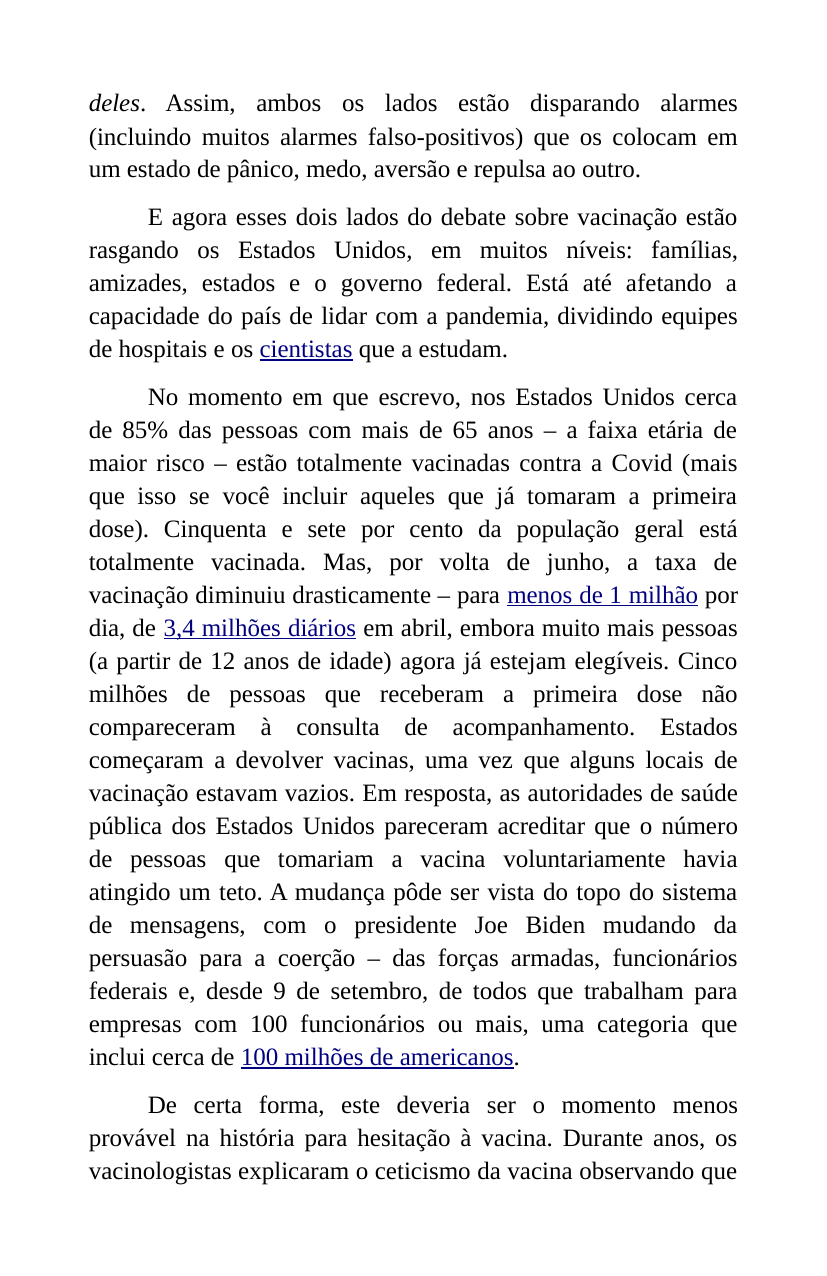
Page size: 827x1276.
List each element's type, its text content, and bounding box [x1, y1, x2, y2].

text No momento em que escrevo, nos Estados Unidos cerca de 85% das pessoas com mais de 65 anos – a faixa etária de maior risco – estão totalmente vacinadas contra a Covid (mais que isso se você incluir aqueles que já tomaram a primeira dose). Cinquenta e sete por cento da população geral está totalmente vacinada. Mas, por volta de junho, a taxa de vacinação diminuiu drasticamente – para menos de 1 milhão por dia, de 3,4 milhões diários em abril, embora muito mais pessoas (a partir de 12 anos de idade) agora já estejam elegíveis. Cinco milhões de pessoas que receberam a primeira dose não compareceram à consulta de acompanhamento. Estados começaram a devolver vacinas, uma vez que alguns locais de vacinação estavam vazios. Em resposta, as autoridades de saúde pública dos Estados Unidos pareceram acreditar que o número de pessoas que tomariam a vacina voluntariamente havia atingido um teto. A mudança pôde ser vista do topo do sistema de mensagens, com o presidente Joe Biden mudando da persuasão para a coerção – das forças armadas, funcionários federais e, desde 9 de setembro, de todos que trabalham para empresas com 100 funcionários ou mais, uma categoria que inclui cerca de 100 milhões de americanos. [88, 382, 738, 1071]
text E agora esses dois lados do debate sobre vacinação estão rasgando os Estados Unidos, em muitos níveis: famílias, amizades, estados e o governo federal. Está até afetando a capacidade do país de lidar com a pandemia, dividindo equipes de hospitais e os cientistas que a estudam. [88, 202, 738, 363]
text deles. Assim, ambos os lados estão disparando alarmes (incluindo muitos alarmes falso-positivos) que os colocam em um estado de pânico, medo, aversão e repulsa ao outro. [88, 88, 738, 183]
text De certa forma, este deveria ser o momento menos provável na história para hesitação à vacina. Durante anos, os vacinologistas explicaram o ceticismo da vacina observando que [88, 1090, 738, 1185]
